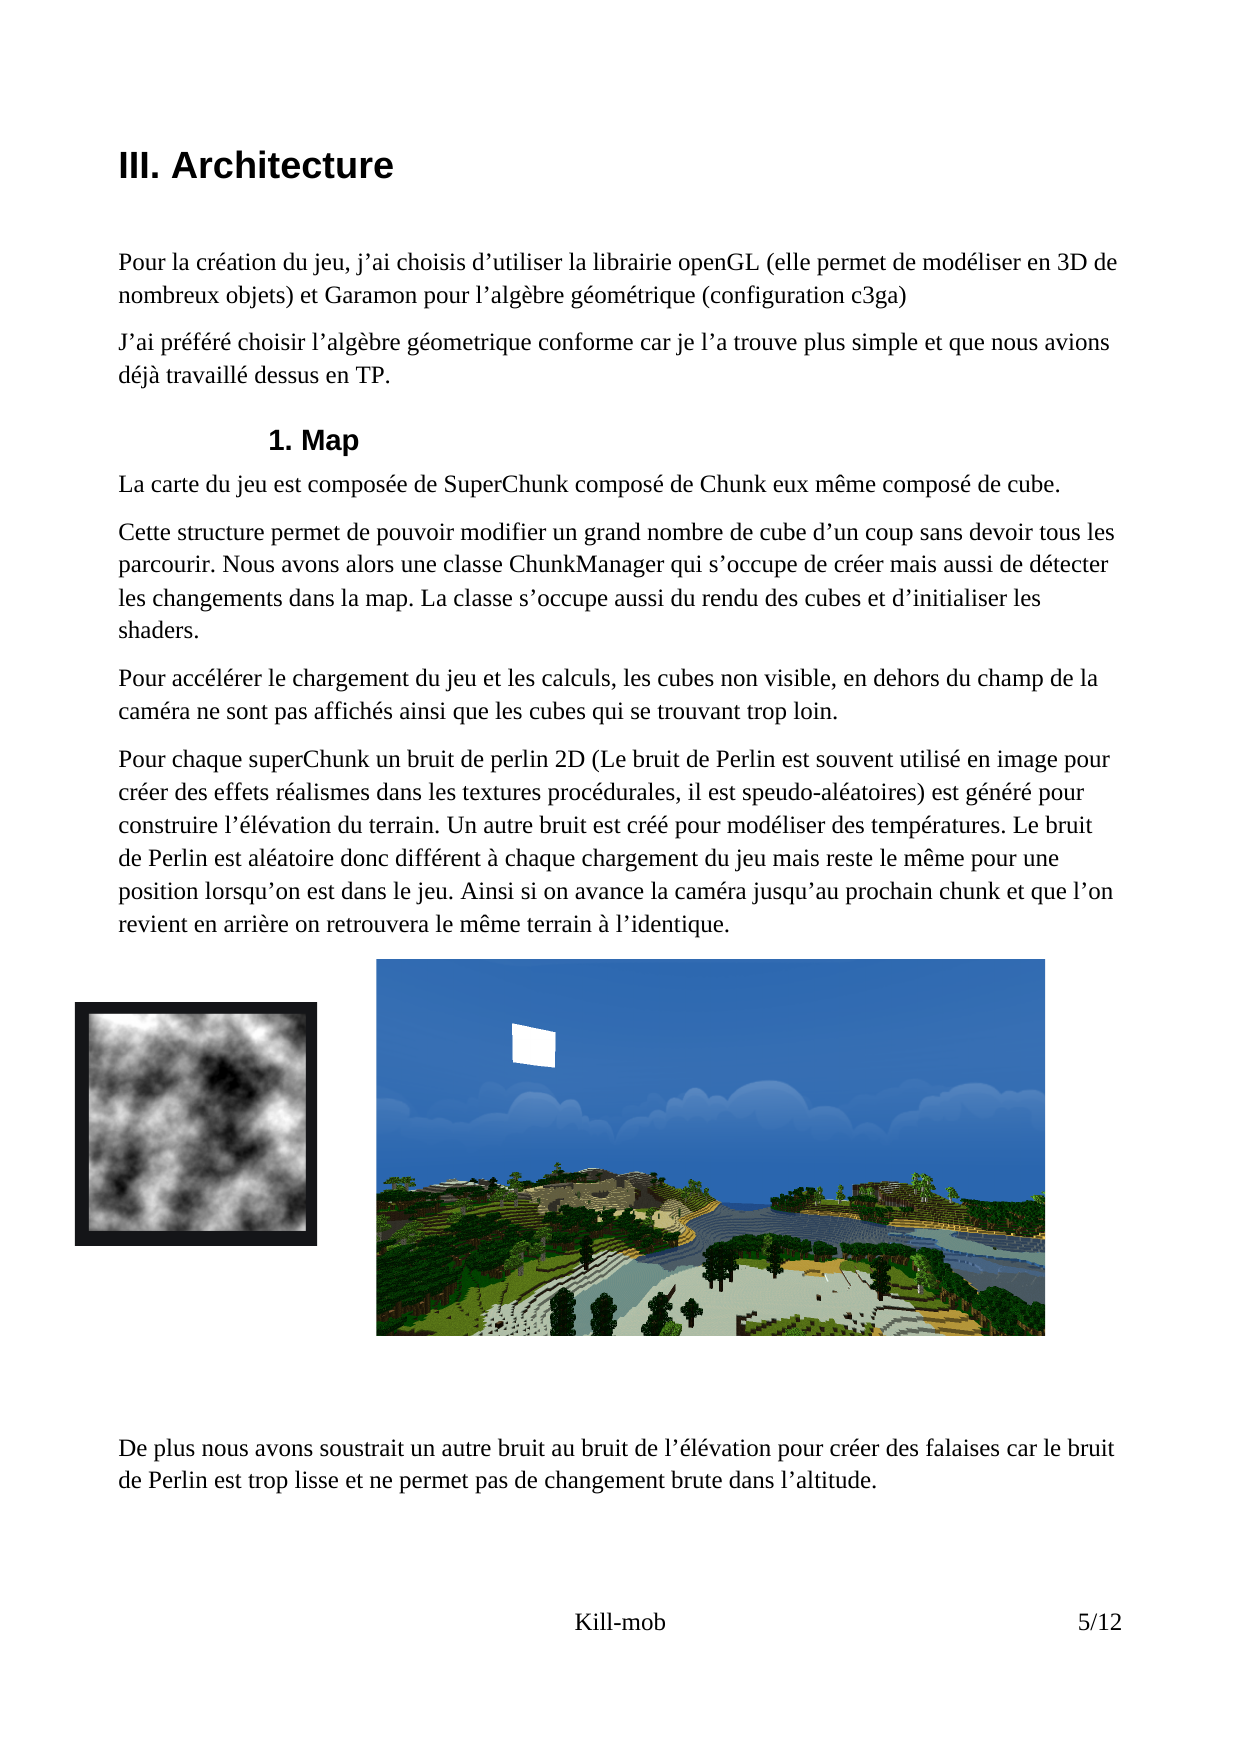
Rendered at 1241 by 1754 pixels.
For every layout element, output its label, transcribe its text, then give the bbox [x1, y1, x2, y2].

text Pour accélérer le chargement du jeu et les calculs, les cubes non visible, en dehors du champ de la caméra ne sont pas affichés ainsi que les cubes qui se trouvant trop loin. [118, 663, 1122, 725]
picture [376, 959, 1046, 1336]
text De plus nous avons soustrait un autre bruit au bruit de l’élévation pour créer des falaises car le bruit de Perlin est trop lisse et ne permet pas de changement brute dans l’altitude. [118, 1433, 1122, 1494]
picture [239, 1002, 318, 1246]
text La carte du jeu est composée de SuperChunk composé de Chunk eux même composé de cube. [118, 469, 1122, 498]
text Pour chaque superChunk un bruit de perlin 2D (Le bruit de Perlin est souvent utilisé en image pour créer des effets réalismes dans les textures procédurales, il est speudo-aléatoires) est généré pour construire l’élévation du terrain. Un autre bruit est créé pour modéliser des températures. Le bruit de Perlin est aléatoire donc différent à chaque chargement du jeu mais reste le même pour une position lorsqu’on est dans le jeu. Ainsi si on avance la caméra jusqu’au prochain chunk et que l’on revient en arrière on retrouvera le même terrain à l’identique. [118, 744, 1122, 938]
subtitle 1. Map [268, 423, 1122, 456]
subtitle III. Architecture [118, 143, 1122, 187]
text J’ai préféré choisir l’algèbre géometrique conforme car je l’a trouve plus simple et que nous avions déjà travaillé dessus en TP. [118, 327, 1122, 389]
text Pour la création du jeu, j’ai choisis d’utiliser la librairie openGL (elle permet de modéliser en 3D de nombreux objets) et Garamon pour l’algèbre géométrique (configuration c3ga) [118, 247, 1122, 309]
text Cette structure permet de pouvoir modifier un grand nombre de cube d’un coup sans devoir tous les parcourir. Nous avons alors une classe ChunkManager qui s’occupe de créer mais aussi de détecter les changements dans la map. La classe s’occupe aussi du rendu des cubes et d’initialiser les shaders. [118, 517, 1122, 644]
